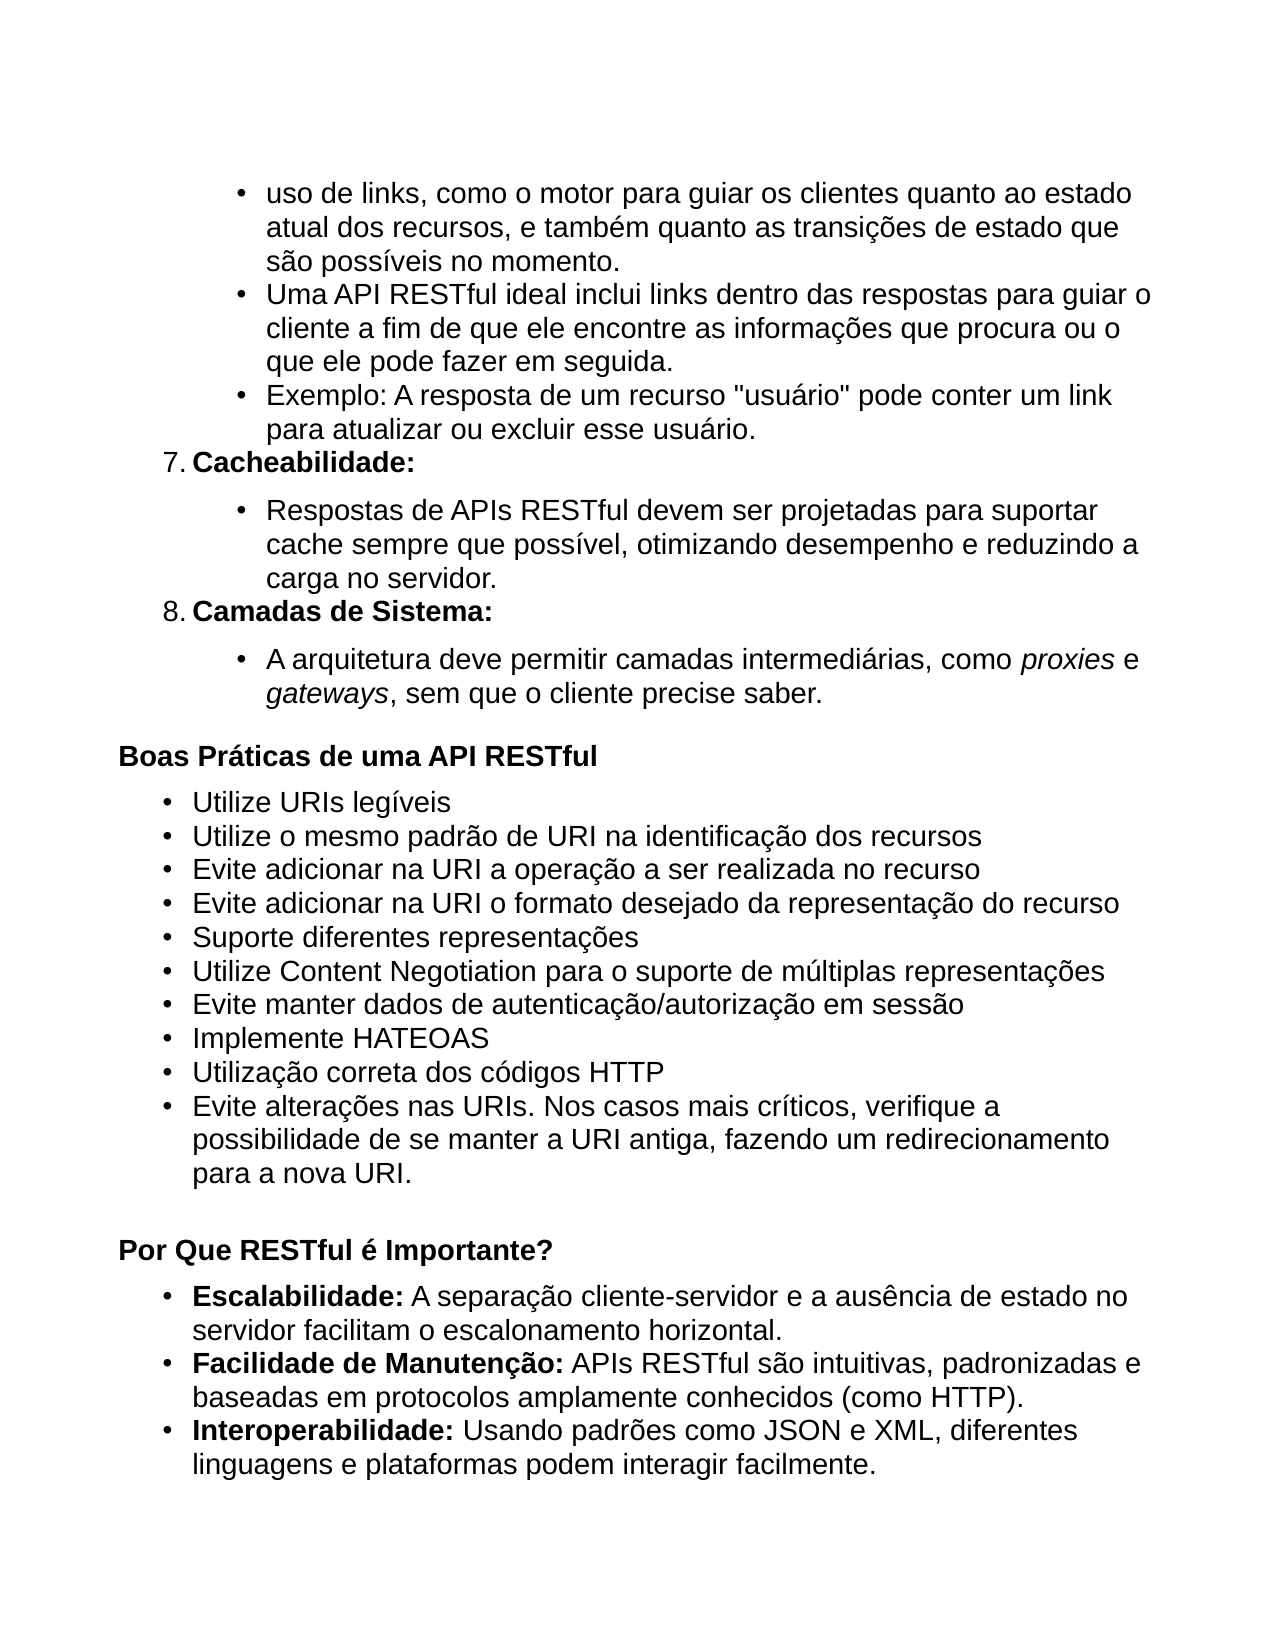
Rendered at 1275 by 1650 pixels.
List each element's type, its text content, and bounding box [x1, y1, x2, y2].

list Camadas de Sistema: [162, 594, 1157, 628]
list Interoperabilidade: Usando padrões como JSON e XML, diferentes linguagens e plataformas podem interagir facilmente. [162, 1413, 1157, 1481]
list Evite adicionar na URI a operação a ser realizada no recurso [162, 852, 1157, 886]
list Respostas de APIs RESTful devem ser projetadas para suportar cache sempre que possível, otimizando desempenho e reduzindo a carga no servidor. [236, 493, 1157, 594]
list Suporte diferentes representações [162, 920, 1157, 954]
list Evite adicionar na URI o formato desejado da representação do recurso [162, 886, 1157, 920]
list A arquitetura deve permitir camadas intermediárias, como proxies e gateways, sem que o cliente precise saber. [236, 642, 1157, 710]
list uso de links, como o motor para guiar os clientes quanto ao estado atual dos recursos, e também quanto as transições de estado que são possíveis no momento. [236, 176, 1157, 277]
list Evite manter dados de autenticação/autorização em sessão [162, 987, 1157, 1021]
list Escalabilidade: A separação cliente-servidor e a ausência de estado no servidor facilitam o escalonamento horizontal. [162, 1279, 1157, 1346]
subtitle Boas Práticas de uma API RESTful [118, 739, 1157, 772]
list Utilização correta dos códigos HTTP [162, 1055, 1157, 1089]
list Utilize Content Negotiation para o suporte de múltiplas representações [162, 954, 1157, 987]
list Uma API RESTful ideal inclui links dentro das respostas para guiar o cliente a fim de que ele encontre as informações que procura ou o que ele pode fazer em seguida. [236, 277, 1157, 378]
list Implemente HATEOAS [162, 1021, 1157, 1055]
list Evite alterações nas URIs. Nos casos mais críticos, verifique a possibilidade de se manter a URI antiga, fazendo um redirecionamento para a nova URI. [162, 1089, 1157, 1189]
list Facilidade de Manutenção: APIs RESTful são intuitivas, padronizadas e baseadas em protocolos amplamente conhecidos (como HTTP). [162, 1346, 1157, 1413]
list Utilize o mesmo padrão de URI na identificação dos recursos [162, 819, 1157, 852]
list Utilize URIs legíveis [162, 785, 1157, 819]
list Exemplo: A resposta de um recurso "usuário" pode conter um link para atualizar ou excluir esse usuário. [236, 378, 1157, 445]
subtitle Por Que RESTful é Importante? [118, 1233, 1157, 1266]
list Cacheabilidade: [162, 445, 1157, 479]
